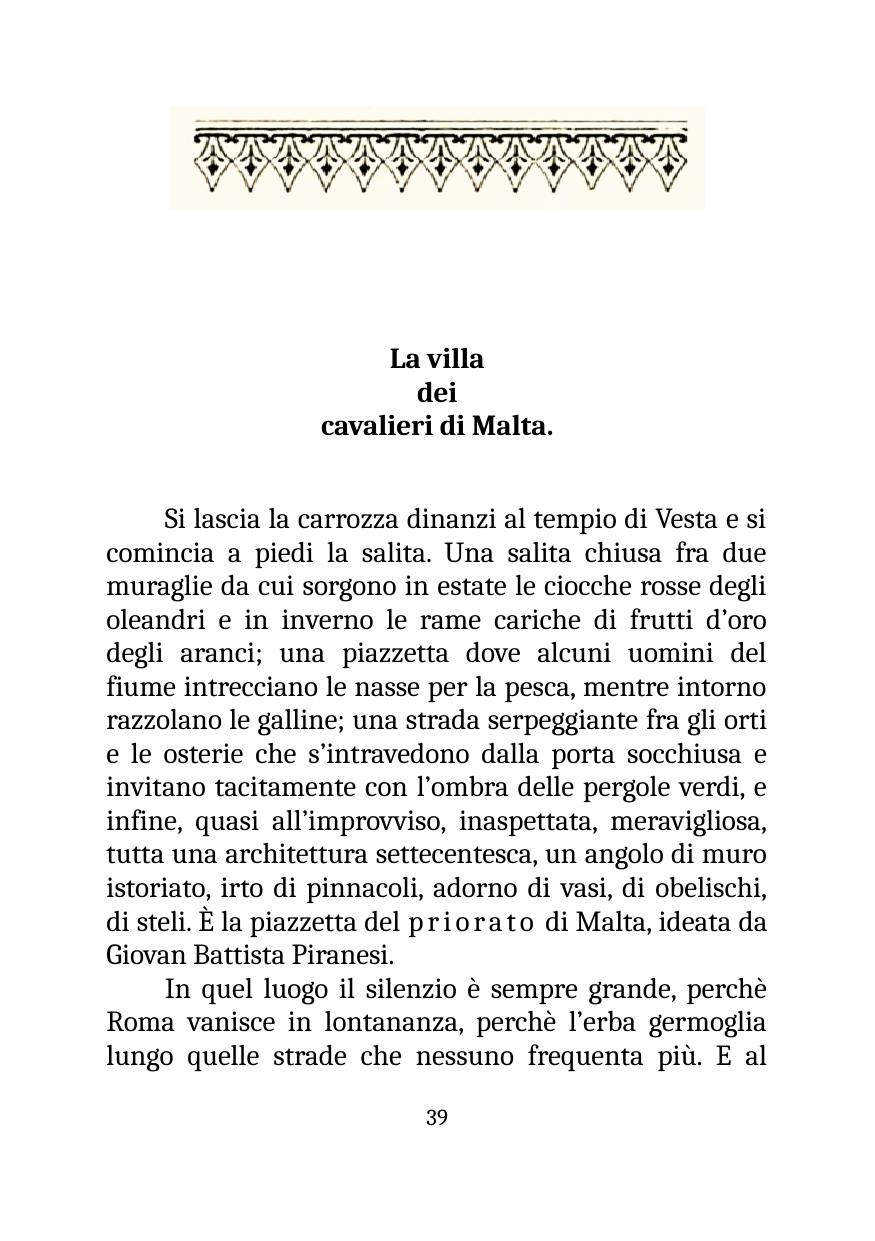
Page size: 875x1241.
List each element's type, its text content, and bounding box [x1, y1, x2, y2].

picture [168, 106, 706, 210]
text In quel luogo il silenzio è sempre grande, perchè Roma vanisce in lontananza, perchè l’erba germoglia lungo quelle strade che nessuno frequenta più. E al [106, 972, 768, 1072]
subtitle La villa dei cavalieri di Malta. [106, 342, 768, 443]
text Si lascia la carrozza dinanzi al tempio di Vesta e si comincia a piedi la salita. Una salita chiusa fra due muraglie da cui sorgono in estate le ciocche rosse degli oleandri e in inverno le rame cariche di frutti d’oro degli aranci; una piazzetta dove alcuni uomini del fiume intrecciano le nasse per la pesca, mentre intorno razzolano le galline; una strada serpeggiante fra gli orti e le osterie che s’intravedono dalla porta socchiusa e invitano tacitamente con l’ombra delle pergole verdi, e infine, quasi all’improvviso, inaspettata, meravigliosa, tutta una architettura settecentesca, un angolo di muro istoriato, irto di pinnacoli, adorno di vasi, di obelischi, di steli. È la piazzetta del priorato di Malta, ideata da Giovan Battista Piranesi. [106, 502, 768, 972]
